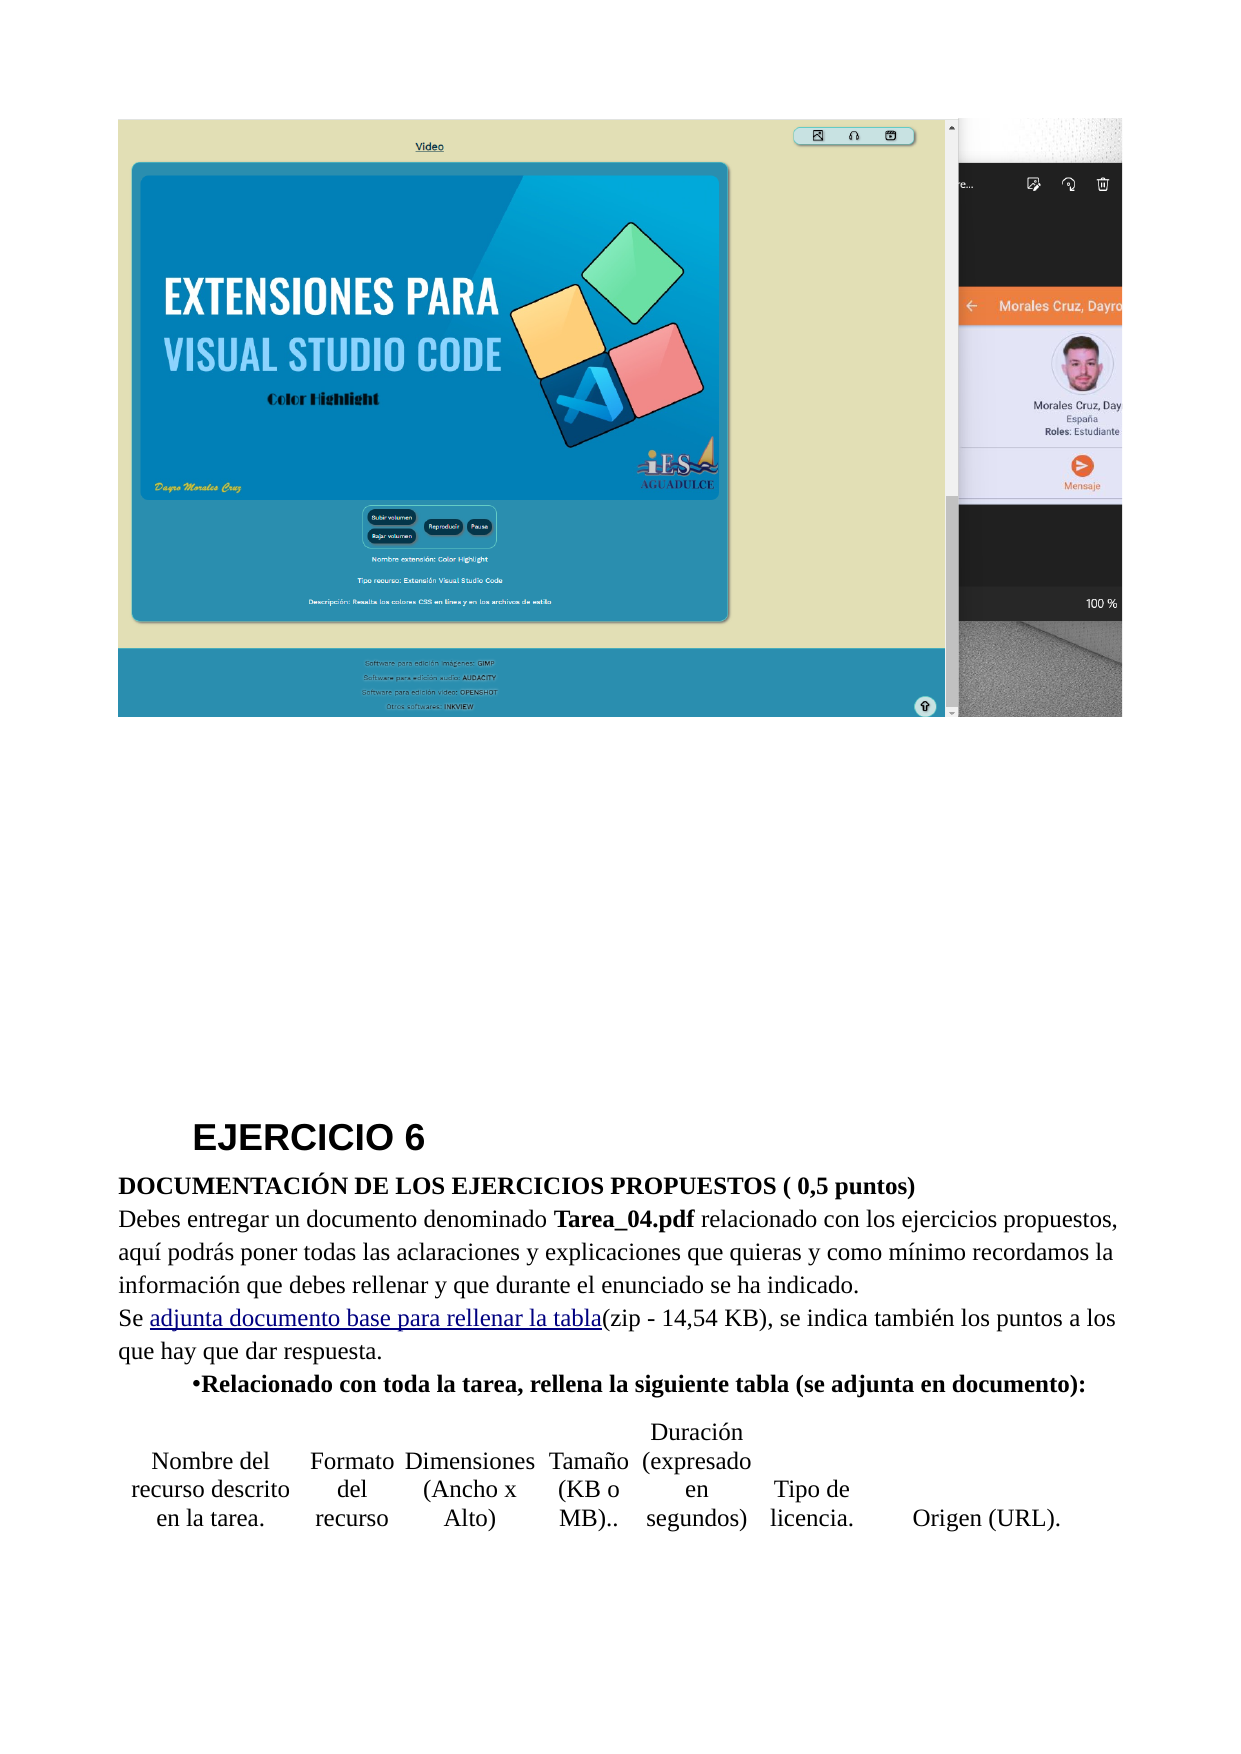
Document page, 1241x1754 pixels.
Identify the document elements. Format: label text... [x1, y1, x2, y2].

table_header Origen (URL). [869, 1417, 1105, 1561]
subtitle EJERCICIO 6 [118, 1116, 1122, 1159]
table_header Dimensiones (Ancho x Alto) [400, 1417, 539, 1561]
picture [118, 118, 1123, 717]
table_header Tamaño (KB o MB).. [540, 1417, 638, 1561]
text Se adjunta documento base para rellenar la tabla(zip - 14,54 KB), se indica también los puntos a los que hay que dar respuesta. [118, 1303, 1122, 1365]
text Debes entregar un documento denominado Tarea_04.pdf relacionado con los ejercicios propuestos, aquí podrás poner todas las aclaraciones y explicaciones que quieras y como mínimo recordamos la información que debes rellenar y que durante el enunciado se ha indicado. [118, 1204, 1122, 1299]
table_header Nombre del recurso descrito en la tarea. [117, 1417, 304, 1561]
table_header Duración (expresado en segundos) [638, 1417, 755, 1561]
list Relacionado con toda la tarea, rellena la siguiente tabla (se adjunta en documento): [118, 1369, 1122, 1398]
table_header Formato del recurso [304, 1417, 400, 1561]
text DOCUMENTACIÓN DE LOS EJERCICIOS PROPUESTOS ( 0,5 puntos) [118, 1171, 1122, 1200]
table_header Tipo de licencia. [755, 1417, 868, 1561]
